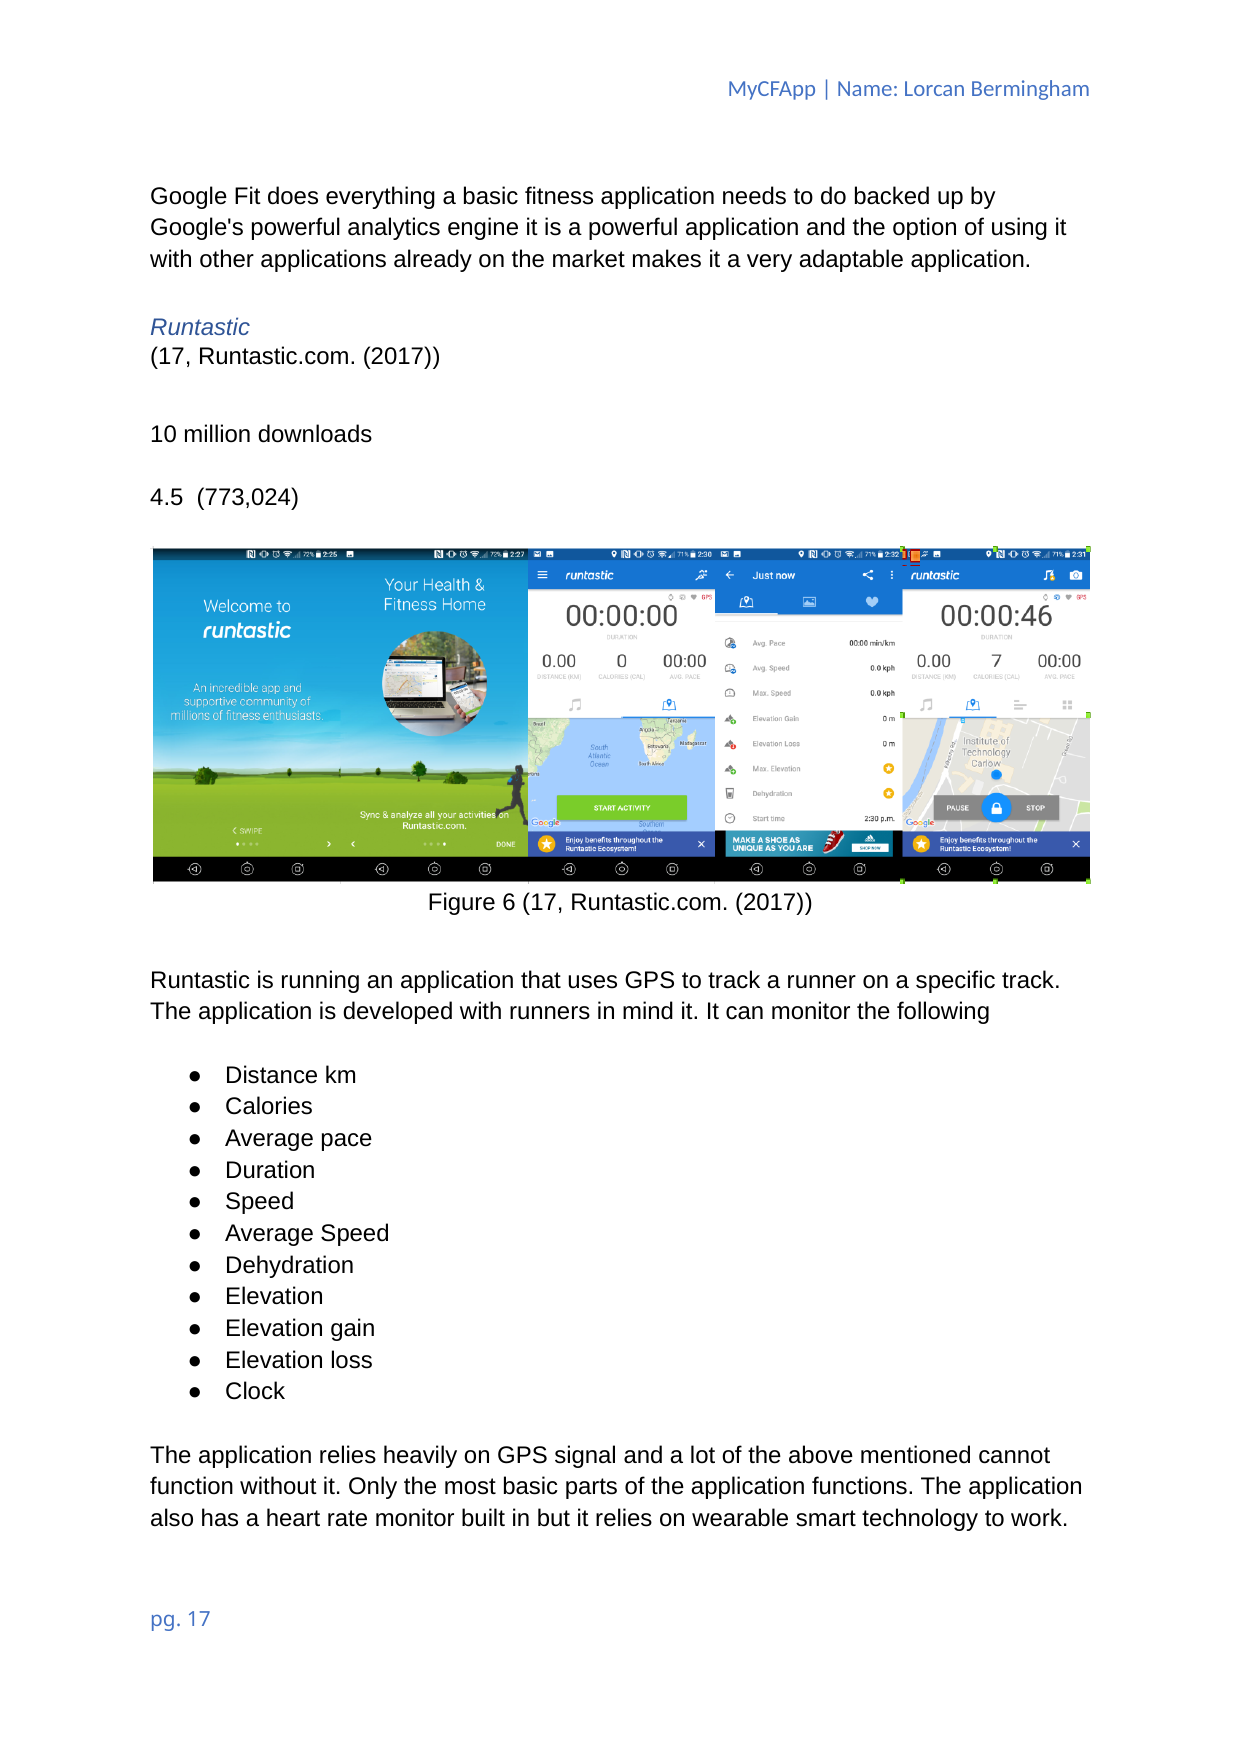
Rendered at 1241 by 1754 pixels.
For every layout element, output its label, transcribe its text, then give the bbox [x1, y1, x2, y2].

list Elevation loss [187, 1346, 1090, 1373]
subtitle Runtastic [150, 312, 1090, 340]
list Average Speed [187, 1219, 1090, 1247]
text Figure 6 (17, Runtastic.com. (2017)) [150, 888, 1090, 915]
text The application relies heavily on GPS signal and a lot of the above mentioned cannot function without it. Only the most basic parts of the application functions. The application also has a heart rate monitor built in but it relies on wearable smart technology to work. [150, 1441, 1090, 1532]
list Calories [187, 1092, 1090, 1120]
text Google Fit does everything a basic fitness application needs to do backed up by Google's powerful analytics engine it is a powerful application and the option of using it with other applications already on the market makes it a very adaptable application. [150, 182, 1090, 273]
list Average pace [187, 1124, 1090, 1152]
list Speed [187, 1187, 1090, 1215]
text 4.5 (773,024) [150, 483, 1090, 511]
list Elevation [187, 1282, 1090, 1310]
list Duration [187, 1156, 1090, 1183]
list Distance km [187, 1061, 1090, 1088]
list Elevation gain [187, 1314, 1090, 1342]
text 10 million downloads [150, 420, 1090, 447]
list Dehydration [187, 1251, 1090, 1278]
list Clock [187, 1377, 1090, 1405]
text Runtastic is running an application that uses GPS to track a runner on a specific track. The application is developed with runners in mind it. It can monitor the following [150, 966, 1090, 1025]
text (17, Runtastic.com. (2017)) [150, 342, 1090, 369]
